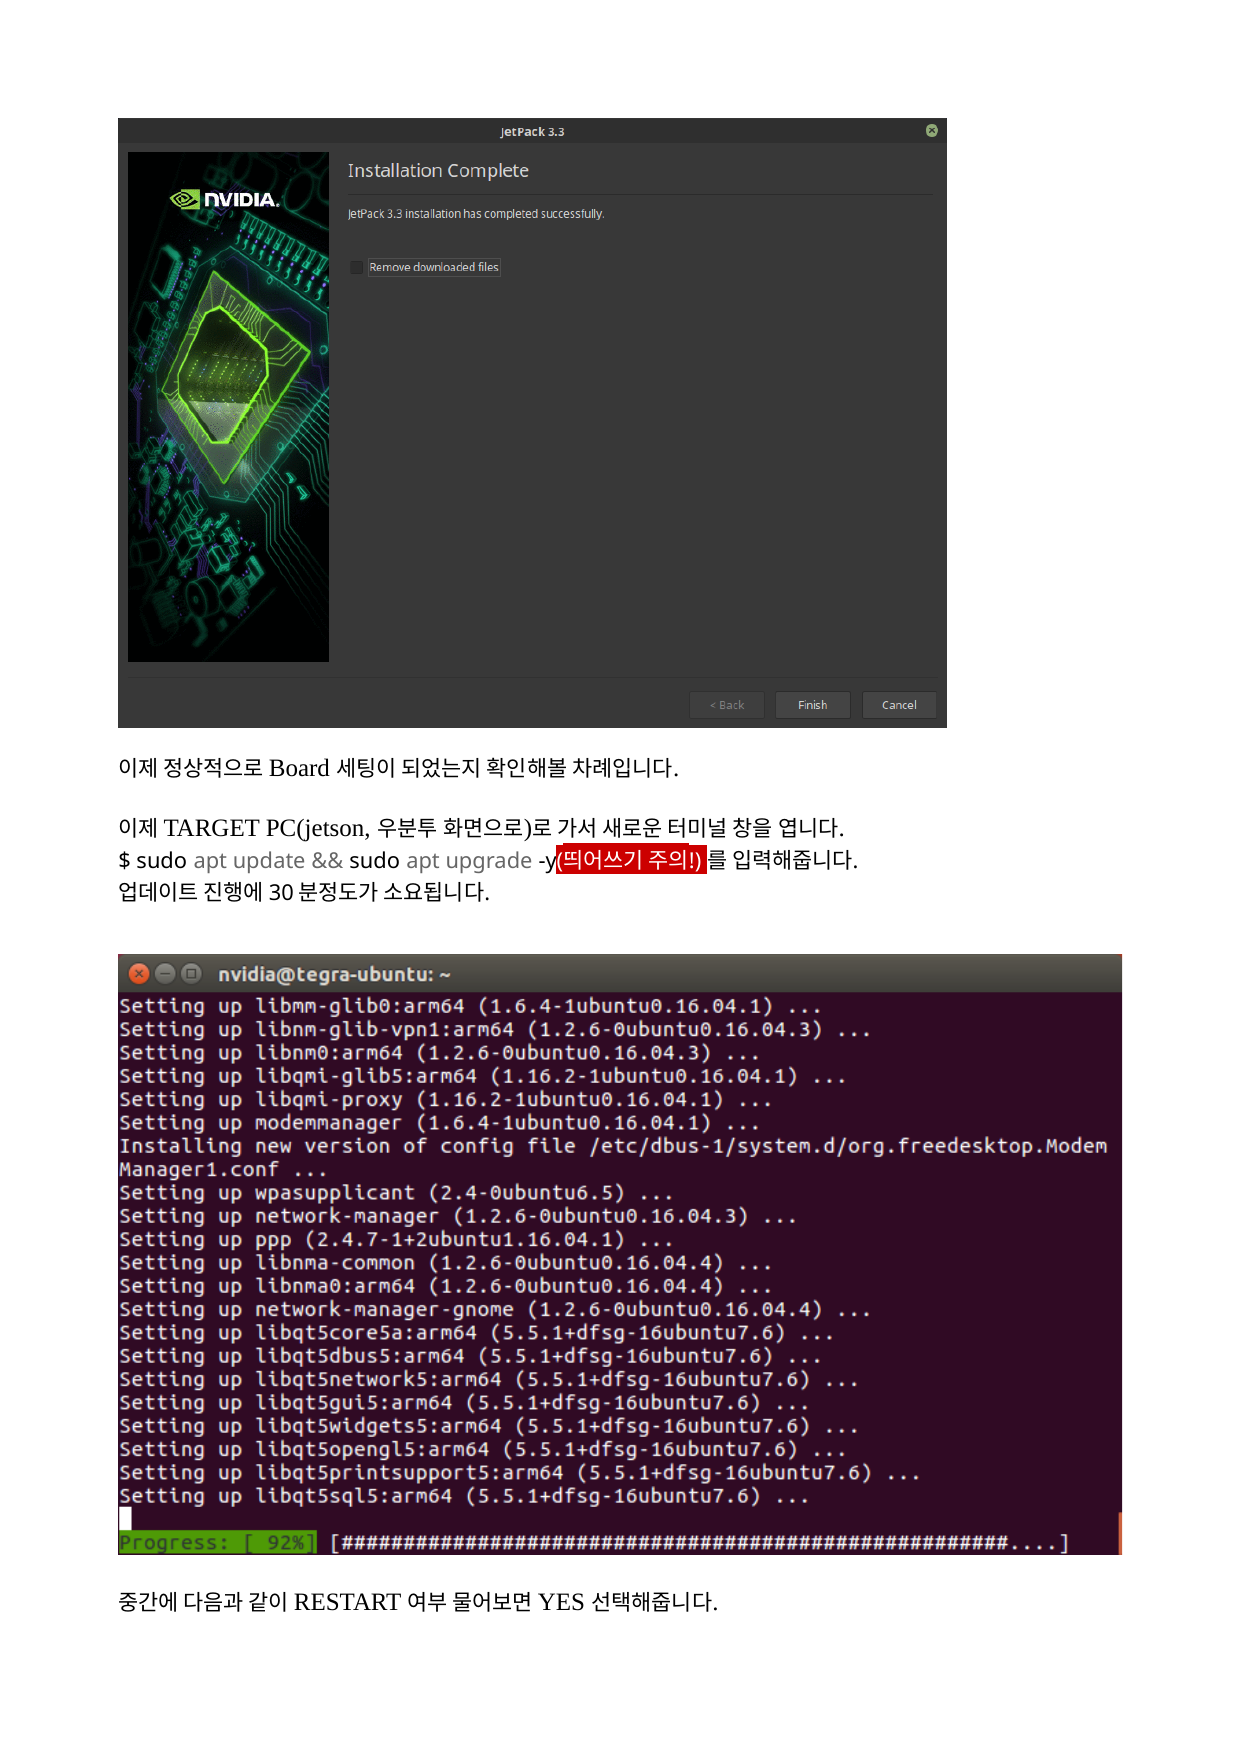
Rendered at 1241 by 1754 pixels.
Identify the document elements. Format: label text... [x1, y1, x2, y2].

text $ sudo apt update && sudo apt upgrade -y(띄어쓰기 주의!) 를 입력해줍니다. [118, 843, 1122, 874]
text 이제 TARGET PC(jetson, 우분투 화면으로)로 가서 새로운 터미널 창을 엽니다. [118, 811, 1122, 843]
text 업데이트 진행에 30분정도가 소요됩니다. [118, 874, 1122, 906]
picture [118, 118, 947, 728]
text 이제 정상적으로 Board 세팅이 되었는지 확인해볼 차례입니다. [118, 751, 1122, 782]
picture [118, 954, 1123, 1555]
text 중간에 다음과 같이 RESTART 여부 물어보면 YES 선택해줍니다. [118, 1585, 1122, 1616]
